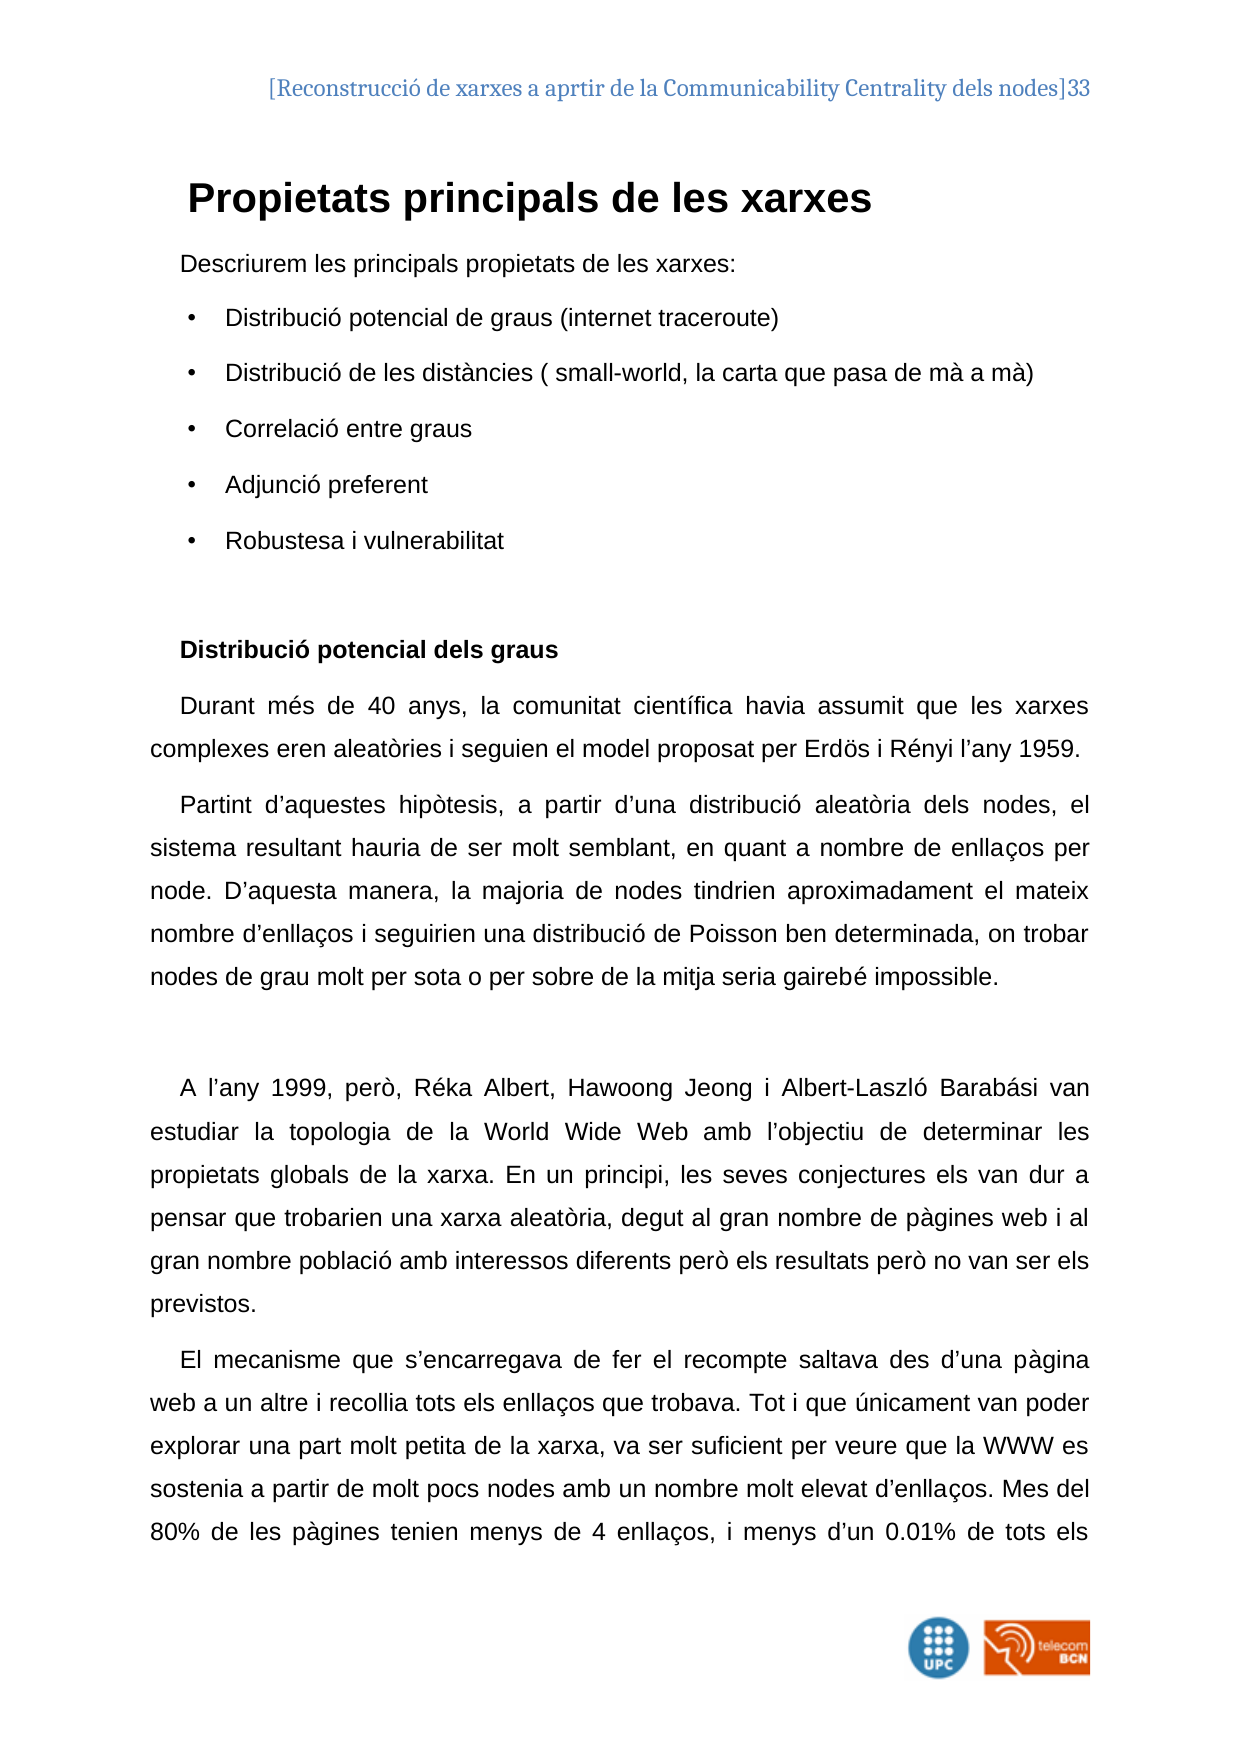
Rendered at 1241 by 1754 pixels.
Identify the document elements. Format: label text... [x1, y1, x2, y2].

text El mecanisme que s’encarregava de fer el recompte saltava des d’una pàgina web a un altre i recollia tots els enllaços que trobava. Tot i que únicament van poder explorar una part molt petita de la xarxa, va ser suficient per veure que la WWW es sostenia a partir de molt pocs nodes amb un nombre molt elevat d’enllaços. Mes del 80% de les pàgines tenien menys de 4 enllaços, i menys d’un 0.01% de tots els [150, 1344, 1090, 1546]
subtitle Propietats principals de les xarxes [187, 173, 1090, 221]
text A l’any 1999, però, Réka Albert, Hawoong Jeong i Albert-Laszló Barabási van estudiar la topologia de la World Wide Web amb l’objectiu de determinar les propietats globals de la xarxa. En un principi, les seves conjectures els van dur a pensar que trobarien una xarxa aleatòria, degut al gran nombre de pàgines web i al gran nombre població amb interessos diferents però els resultats però no van ser els previstos. [150, 1073, 1090, 1318]
text Durant més de 40 anys, la comunitat científica havia assumit que les xarxes complexes eren aleatòries i seguien el model proposat per Erdös i Rényi l’any 1959. [150, 691, 1090, 763]
text Descriurem les principals propietats de les xarxes: [150, 249, 1090, 278]
picture [904, 1614, 1091, 1681]
list Correlació entre graus [187, 414, 1090, 443]
text Distribució potencial dels graus [150, 635, 1090, 664]
text Partint d’aquestes hipòtesis, a partir d’una distribució aleatòria dels nodes, el sistema resultant hauria de ser molt semblant, en quant a nombre de enllaços per node. D’aquesta manera, la majoria de nodes tindrien aproximadament el mateix nombre d’enllaços i seguirien una distribució de Poisson ben determinada, on trobar nodes de grau molt per sota o per sobre de la mitja seria gairebé impossible. [150, 789, 1090, 991]
list Distribució de les distàncies ( small-world, la carta que pasa de mà a mà) [187, 358, 1090, 387]
list Adjunció preferent [187, 470, 1090, 499]
list Distribució potencial de graus (internet traceroute) [187, 303, 1090, 332]
list Robustesa i vulnerabilitat [187, 526, 1090, 554]
